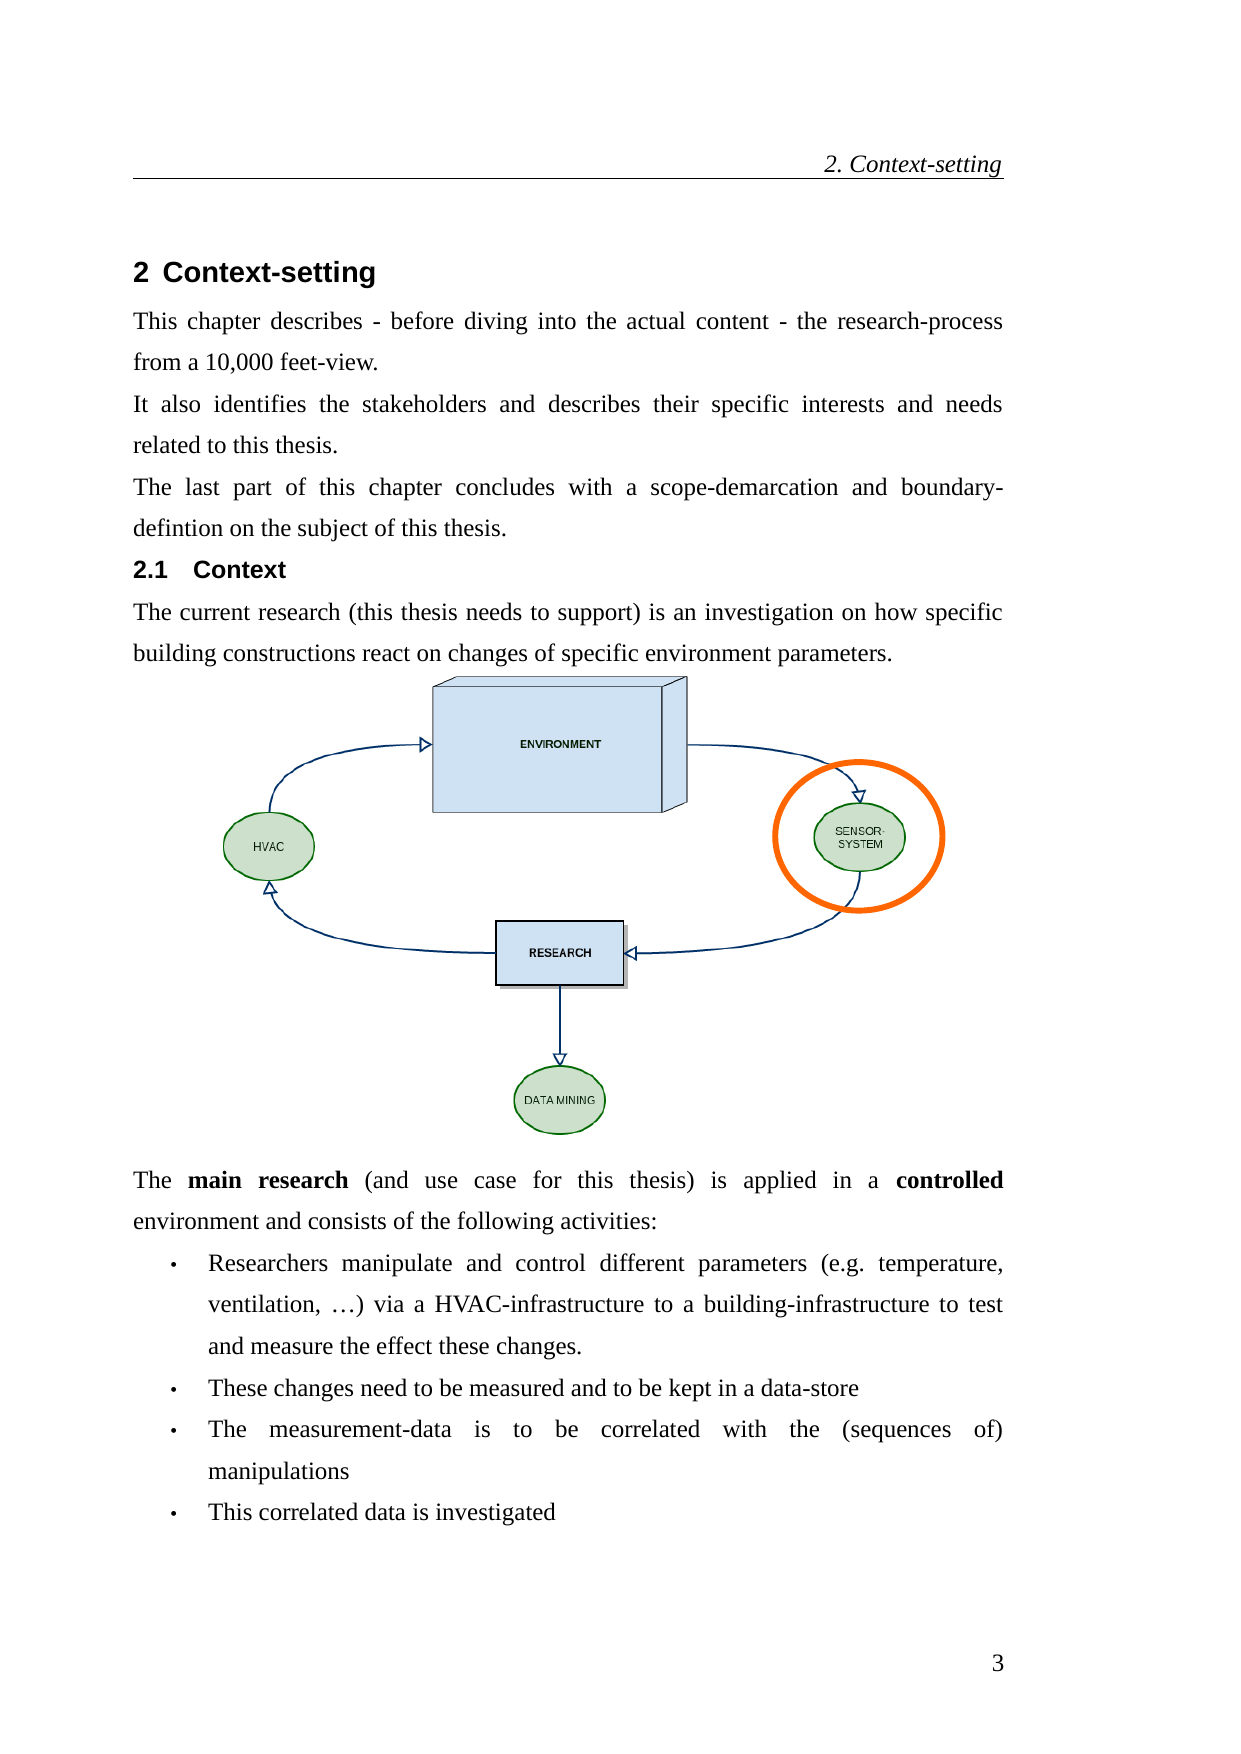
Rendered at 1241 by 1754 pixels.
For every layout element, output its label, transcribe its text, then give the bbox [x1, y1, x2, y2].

text This chapter describes - before diving into the actual content - the research-process from a 10,000 feet-view. [133, 307, 1004, 376]
text It also identifies the stakeholders and describes their specific interests and needs related to this thesis. [133, 390, 1004, 459]
subtitle Context [133, 556, 1004, 584]
list The measurement-data is to be correlated with the (sequences of) manipulations [170, 1415, 1004, 1484]
list These changes need to be measured and to be kept in a data-store [170, 1374, 1004, 1401]
picture [779, 766, 923, 907]
text The last part of this chapter concludes with a scope-demarcation and boundary-defintion on the subject of this thesis. [133, 473, 1004, 542]
list Researchers manipulate and control different parameters (e.g. temperature, ventilation, …) via a HVAC-infrastructure to a building-infrastructure to test and measure the effect these changes. [170, 1249, 1004, 1360]
picture [214, 667, 923, 1152]
text The main research (and use case for this thesis) is applied in a controlled environment and consists of the following activities: [133, 681, 1004, 1235]
text The current research (this thesis needs to support) is an investigation on how specific building constructions react on changes of specific environment parameters. [133, 598, 1004, 667]
subtitle Context-setting [133, 256, 1004, 288]
list This correlated data is investigated [170, 1498, 1004, 1526]
